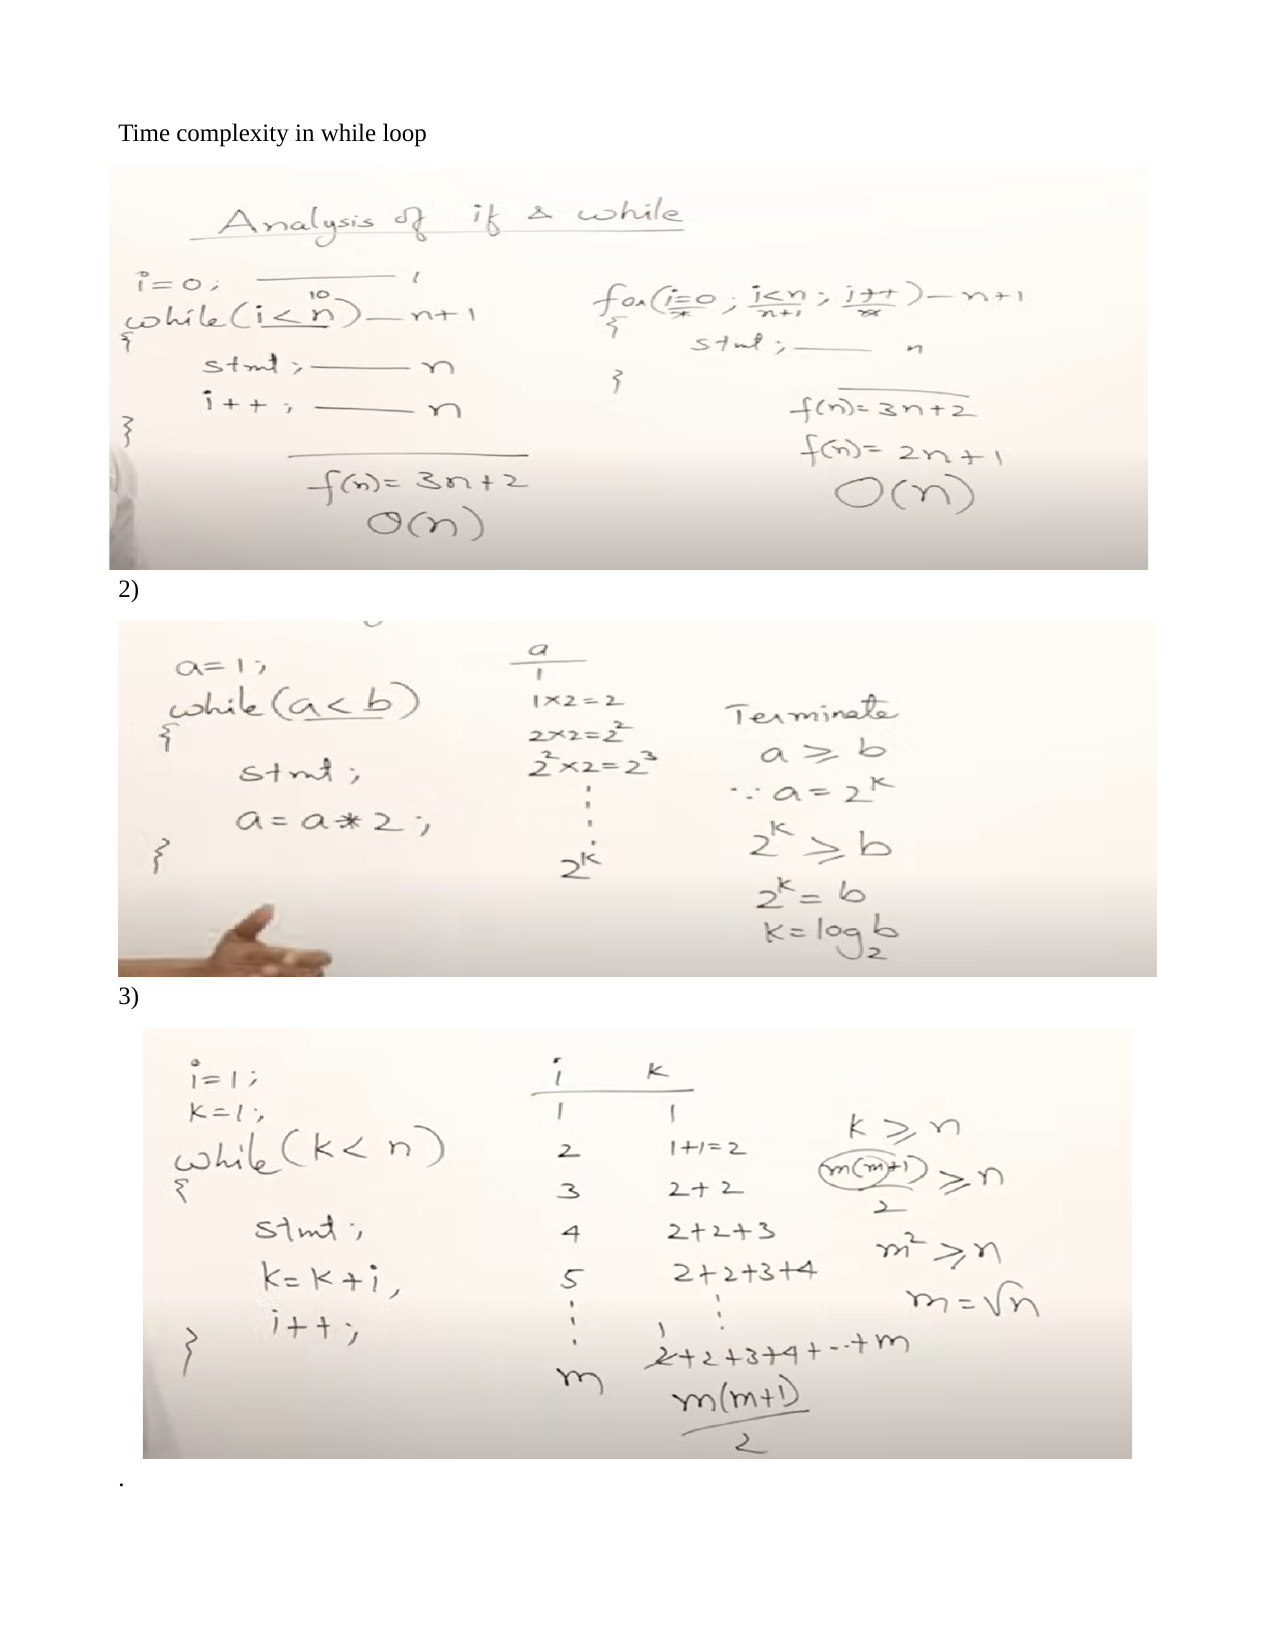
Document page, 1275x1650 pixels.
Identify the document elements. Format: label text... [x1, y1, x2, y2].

text 3) [118, 977, 1157, 1010]
text . [118, 1029, 1157, 1491]
text 2) [118, 166, 1157, 603]
text Time complexity in while loop [118, 118, 1157, 147]
picture [109, 165, 1149, 570]
picture [118, 621, 1157, 977]
picture [142, 1028, 1133, 1459]
